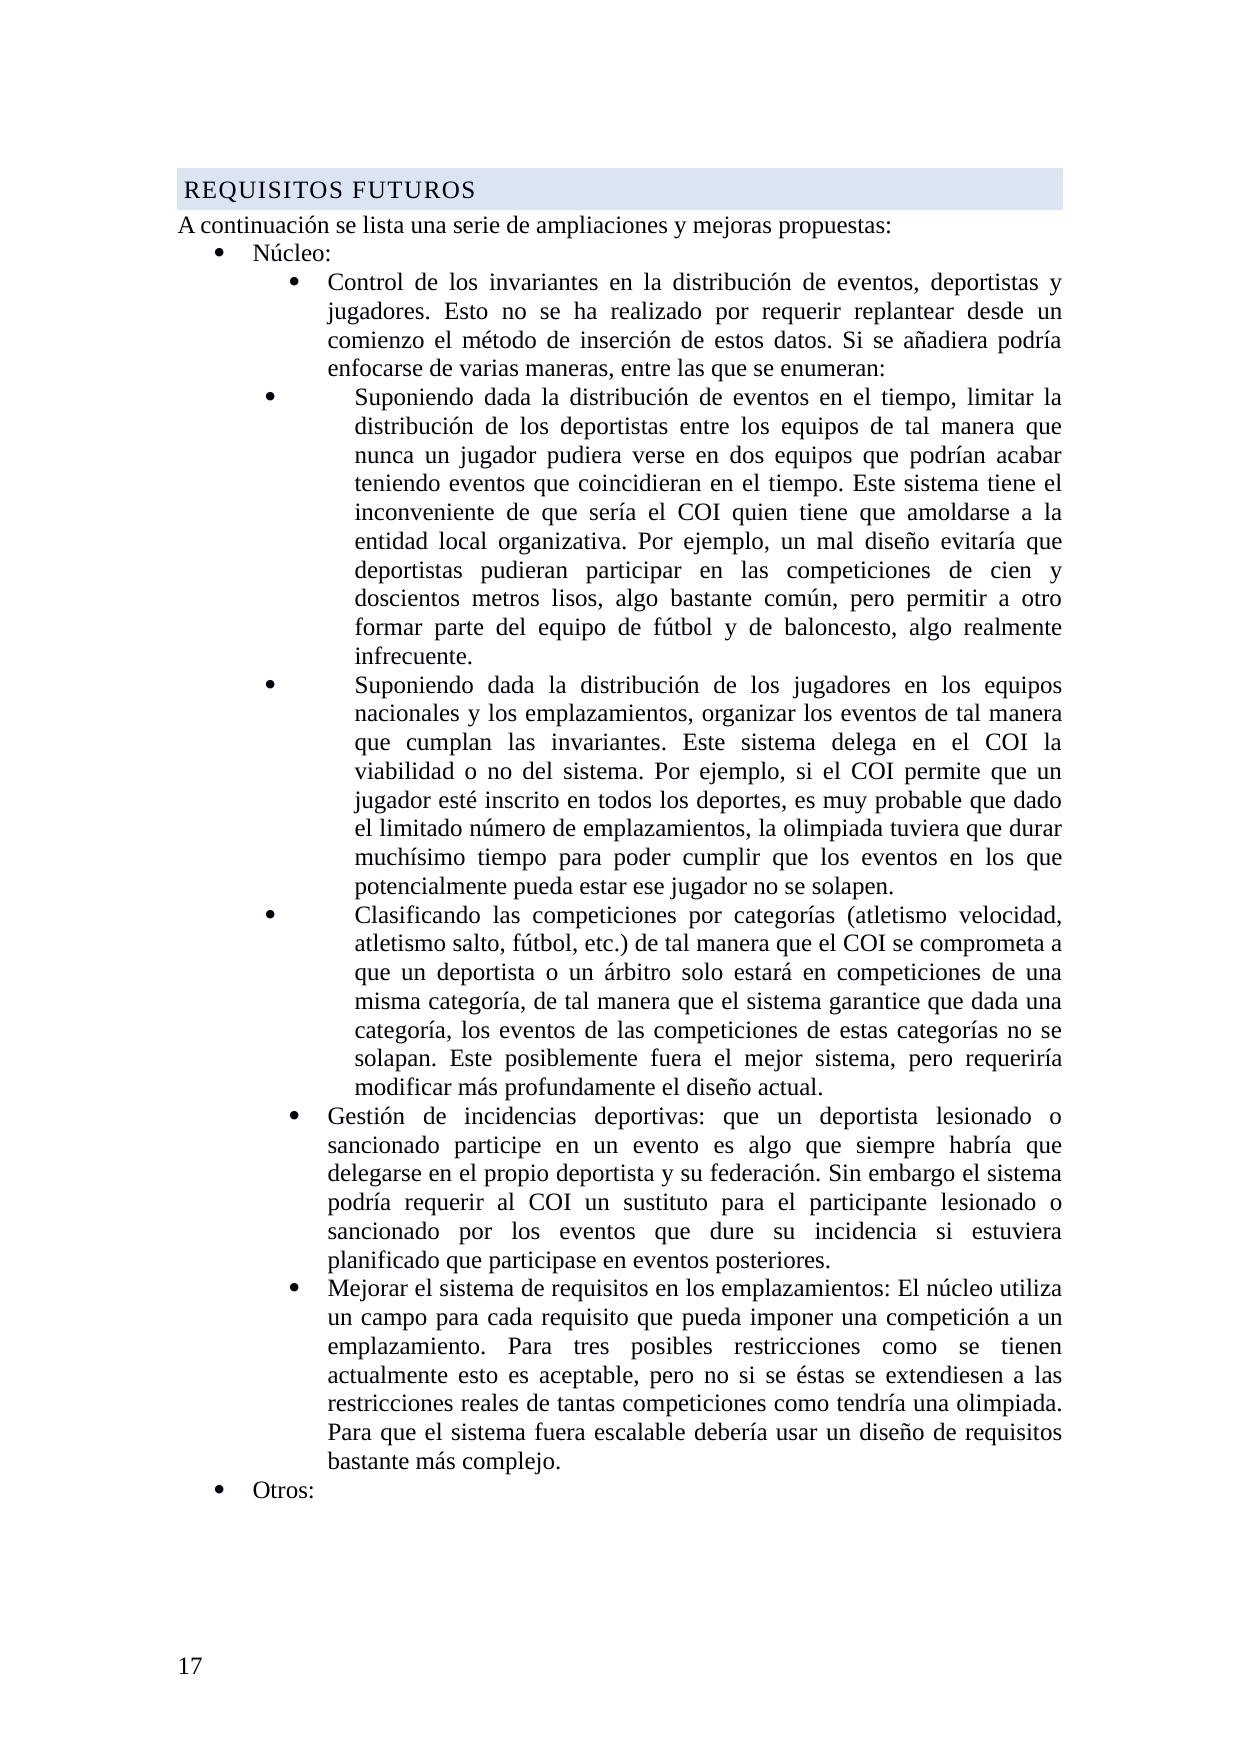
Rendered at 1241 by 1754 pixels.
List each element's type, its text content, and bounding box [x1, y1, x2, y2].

list Clasificando las competiciones por categorías (atletismo velocidad, atletismo salto, fútbol, etc.) de tal manera que el COI se comprometa a que un deportista o un árbitro solo estará en competiciones de una misma categoría, de tal manera que el sistema garantice que dada una categoría, los eventos de las competiciones de estas categorías no se solapan. Este posiblemente fuera el mejor sistema, pero requeriría modificar más profundamente el diseño actual. [266, 900, 1063, 1101]
list Gestión de incidencias deportivas: que un deportista lesionado o sancionado participe en un evento es algo que siempre habría que delegarse en el propio deportista y su federación. Sin embargo el sistema podría requerir al COI un sustituto para el participante lesionado o sancionado por los eventos que dure su incidencia si estuviera planificado que participase en eventos posteriores. [290, 1101, 1063, 1273]
text A continuación se lista una serie de ampliaciones y mejoras propuestas: [177, 210, 1063, 238]
list Núcleo: [215, 238, 1063, 267]
list Suponiendo dada la distribución de los jugadores en los equipos nacionales y los emplazamientos, organizar los eventos de tal manera que cumplan las invariantes. Este sistema delega en el COI la viabilidad o no del sistema. Por ejemplo, si el COI permite que un jugador esté inscrito en todos los deportes, es muy probable que dado el limitado número de emplazamientos, la olimpiada tuviera que durar muchísimo tiempo para poder cumplir que los eventos en los que potencialmente pueda estar ese jugador no se solapen. [266, 670, 1063, 900]
list Otros: [215, 1475, 1063, 1503]
subtitle Requisitos futuros [184, 175, 1057, 203]
list Mejorar el sistema de requisitos en los emplazamientos: El núcleo utiliza un campo para cada requisito que pueda imponer una competición a un emplazamiento. Para tres posibles restricciones como se tienen actualmente esto es aceptable, pero no si se éstas se extendiesen a las restricciones reales de tantas competiciones como tendría una olimpiada. Para que el sistema fuera escalable debería usar un diseño de requisitos bastante más complejo. [290, 1273, 1063, 1475]
list Suponiendo dada la distribución de eventos en el tiempo, limitar la distribución de los deportistas entre los equipos de tal manera que nunca un jugador pudiera verse en dos equipos que podrían acabar teniendo eventos que coincidieran en el tiempo. Este sistema tiene el inconveniente de que sería el COI quien tiene que amoldarse a la entidad local organizativa. Por ejemplo, un mal diseño evitaría que deportistas pudieran participar en las competiciones de cien y doscientos metros lisos, algo bastante común, pero permitir a otro formar parte del equipo de fútbol y de baloncesto, algo realmente infrecuente. [266, 382, 1063, 670]
list Control de los invariantes en la distribución de eventos, deportistas y jugadores. Esto no se ha realizado por requerir replantear desde un comienzo el método de inserción de estos datos. Si se añadiera podría enfocarse de varias maneras, entre las que se enumeran: [290, 267, 1063, 382]
